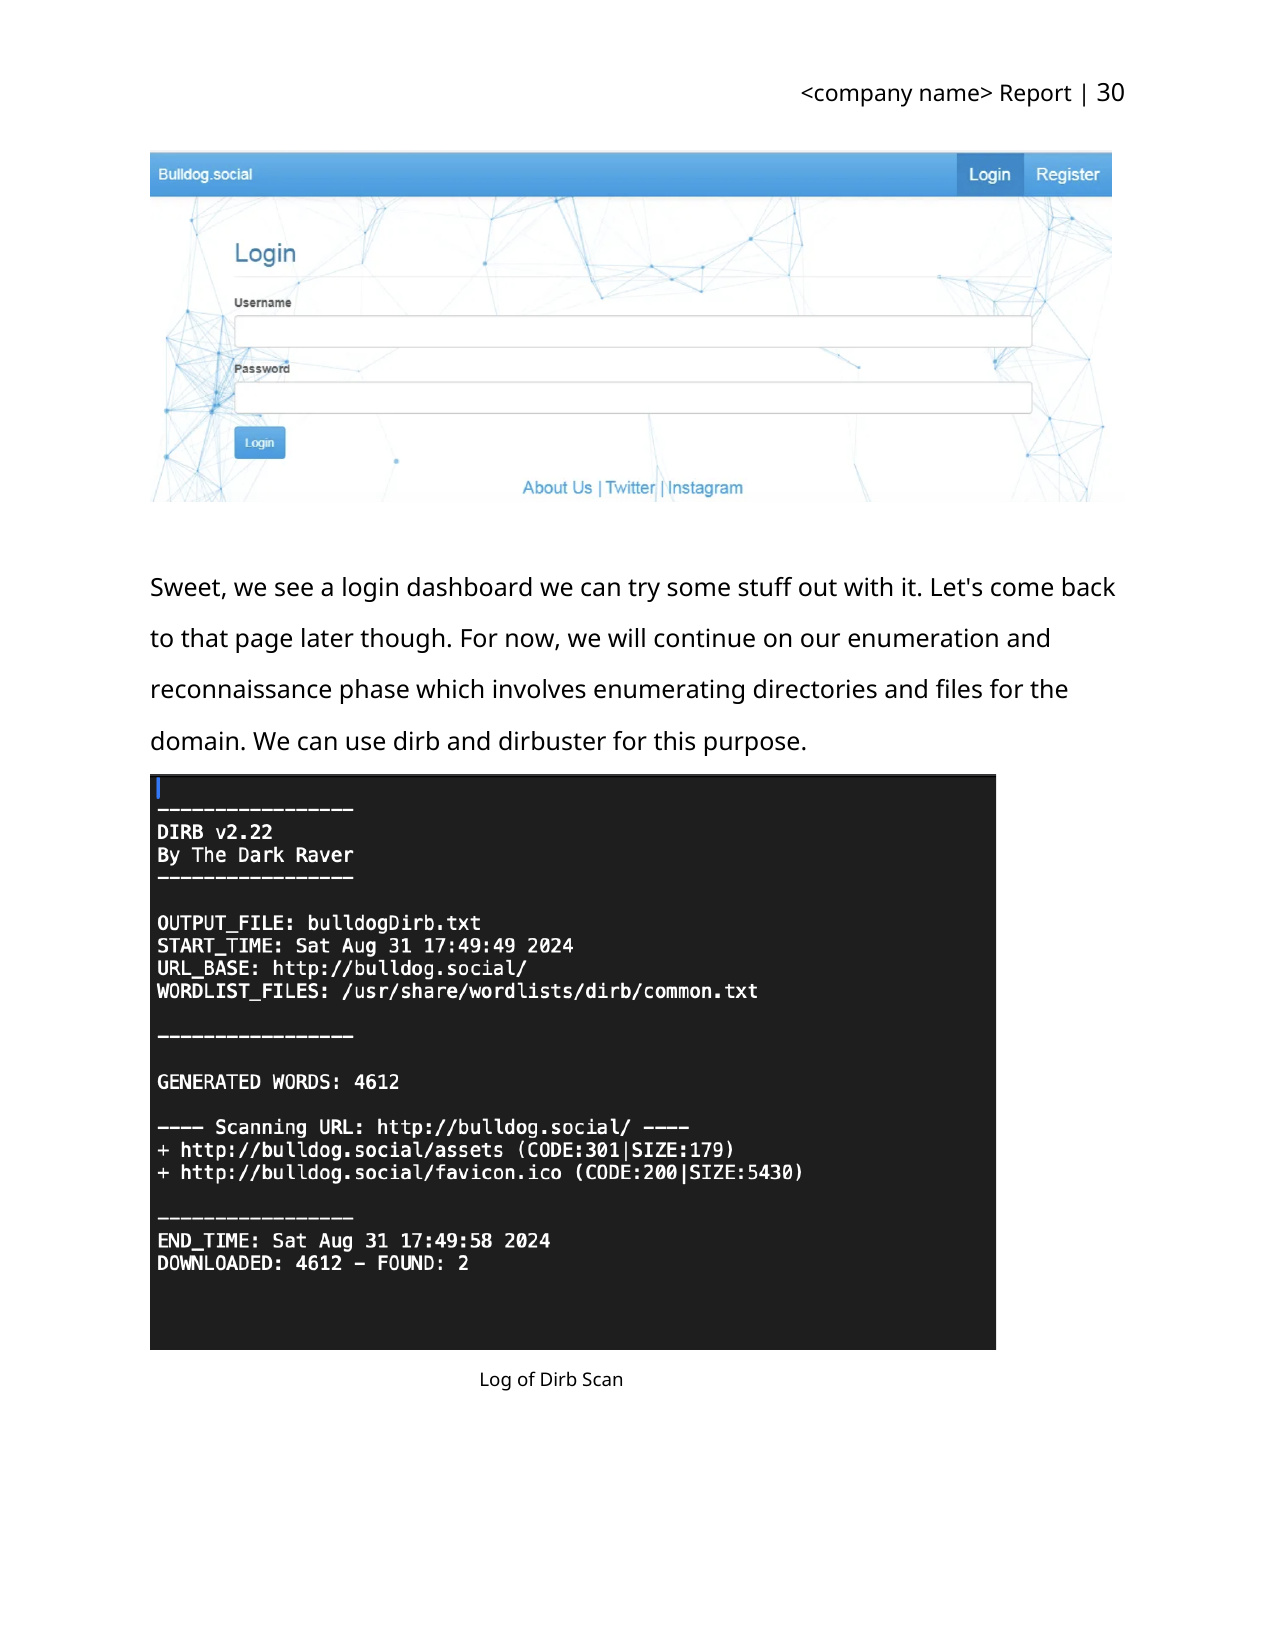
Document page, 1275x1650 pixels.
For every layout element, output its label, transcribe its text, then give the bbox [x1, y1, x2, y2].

text Log of Dirb Scan [150, 1366, 1125, 1392]
text Sweet, we see a login dashboard we can try some stuff out with it. Let's come back to that page later though. For now, we will continue on our enumeration and reconnaissance phase which involves enumerating directories and files for the domain. We can use dirb and dirbuster for this purpose. [150, 570, 1125, 757]
picture [150, 150, 1125, 502]
picture [150, 774, 997, 1350]
